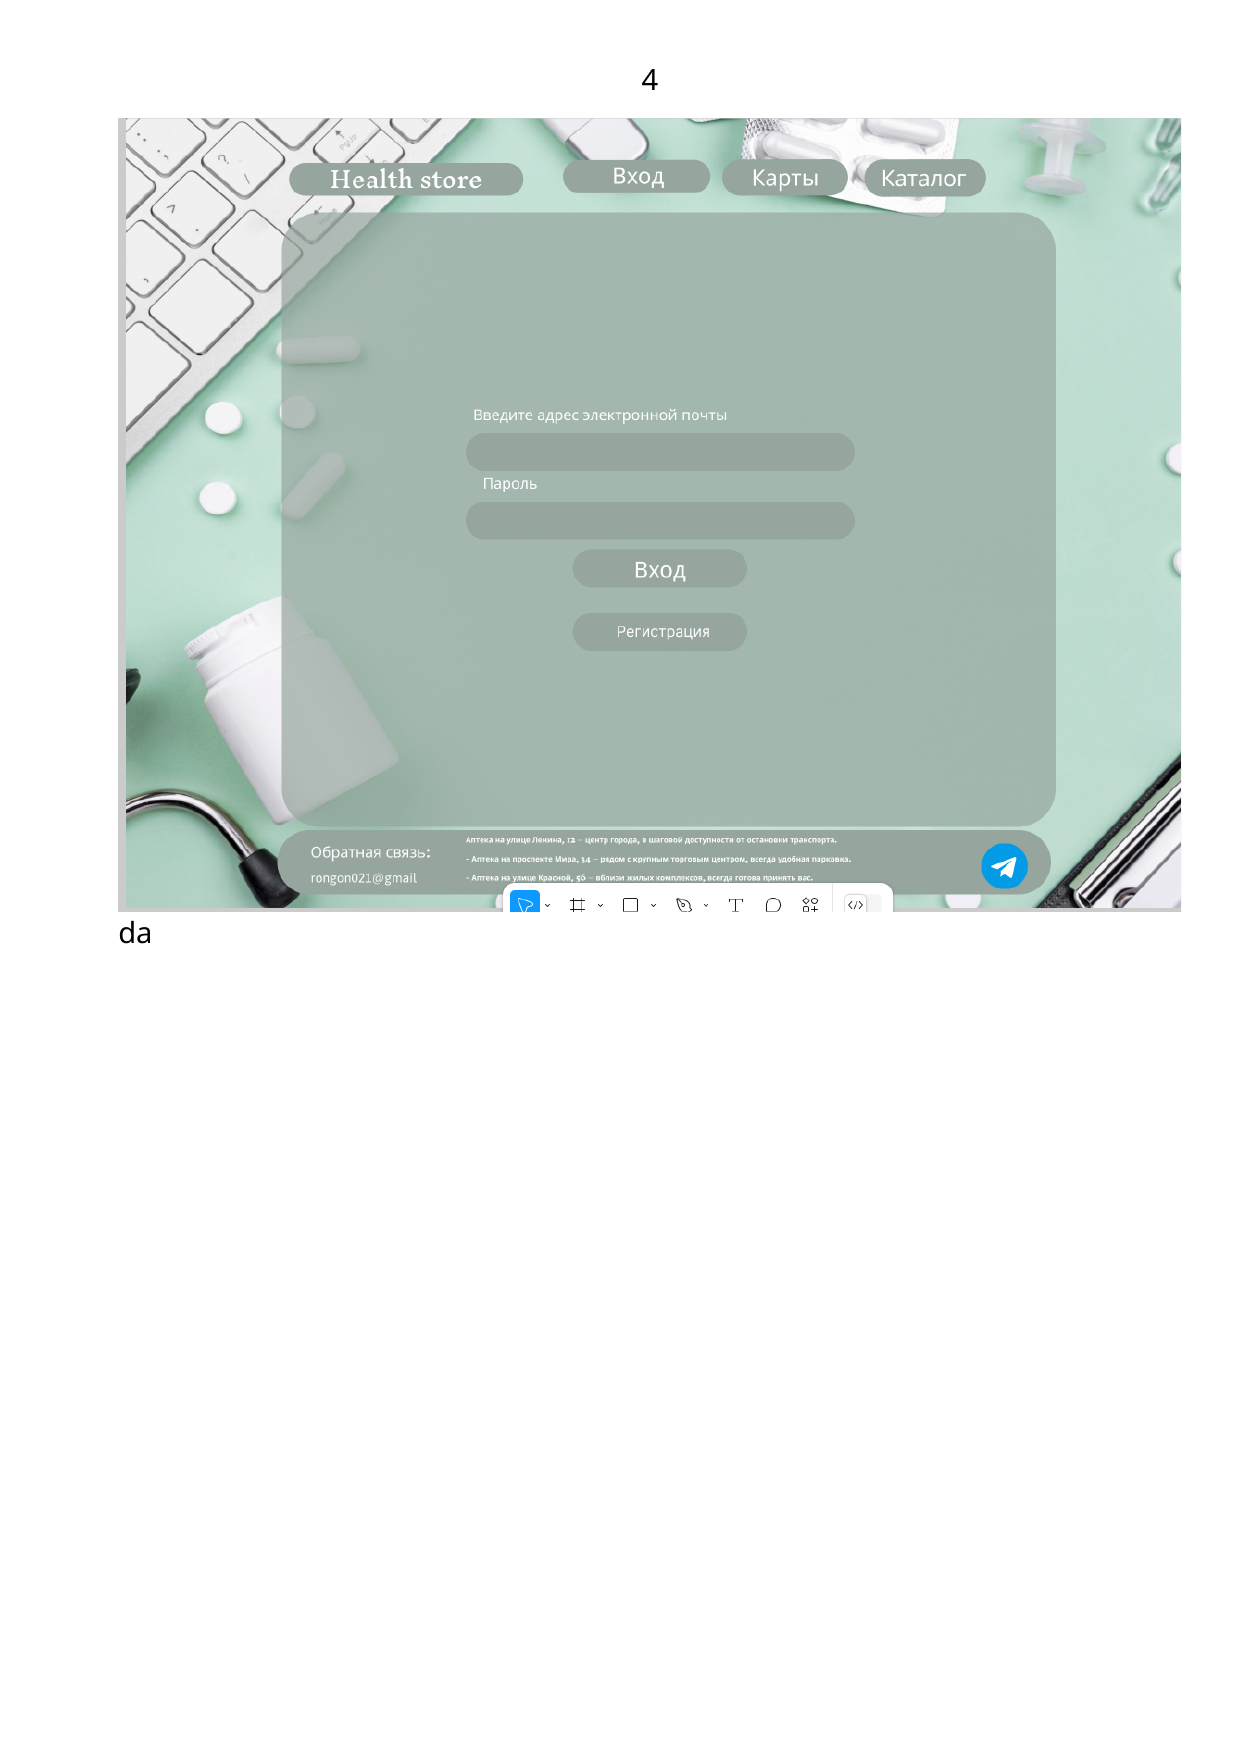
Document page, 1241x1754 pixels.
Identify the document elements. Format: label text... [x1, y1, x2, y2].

picture [118, 118, 1182, 912]
text da [118, 912, 1181, 952]
